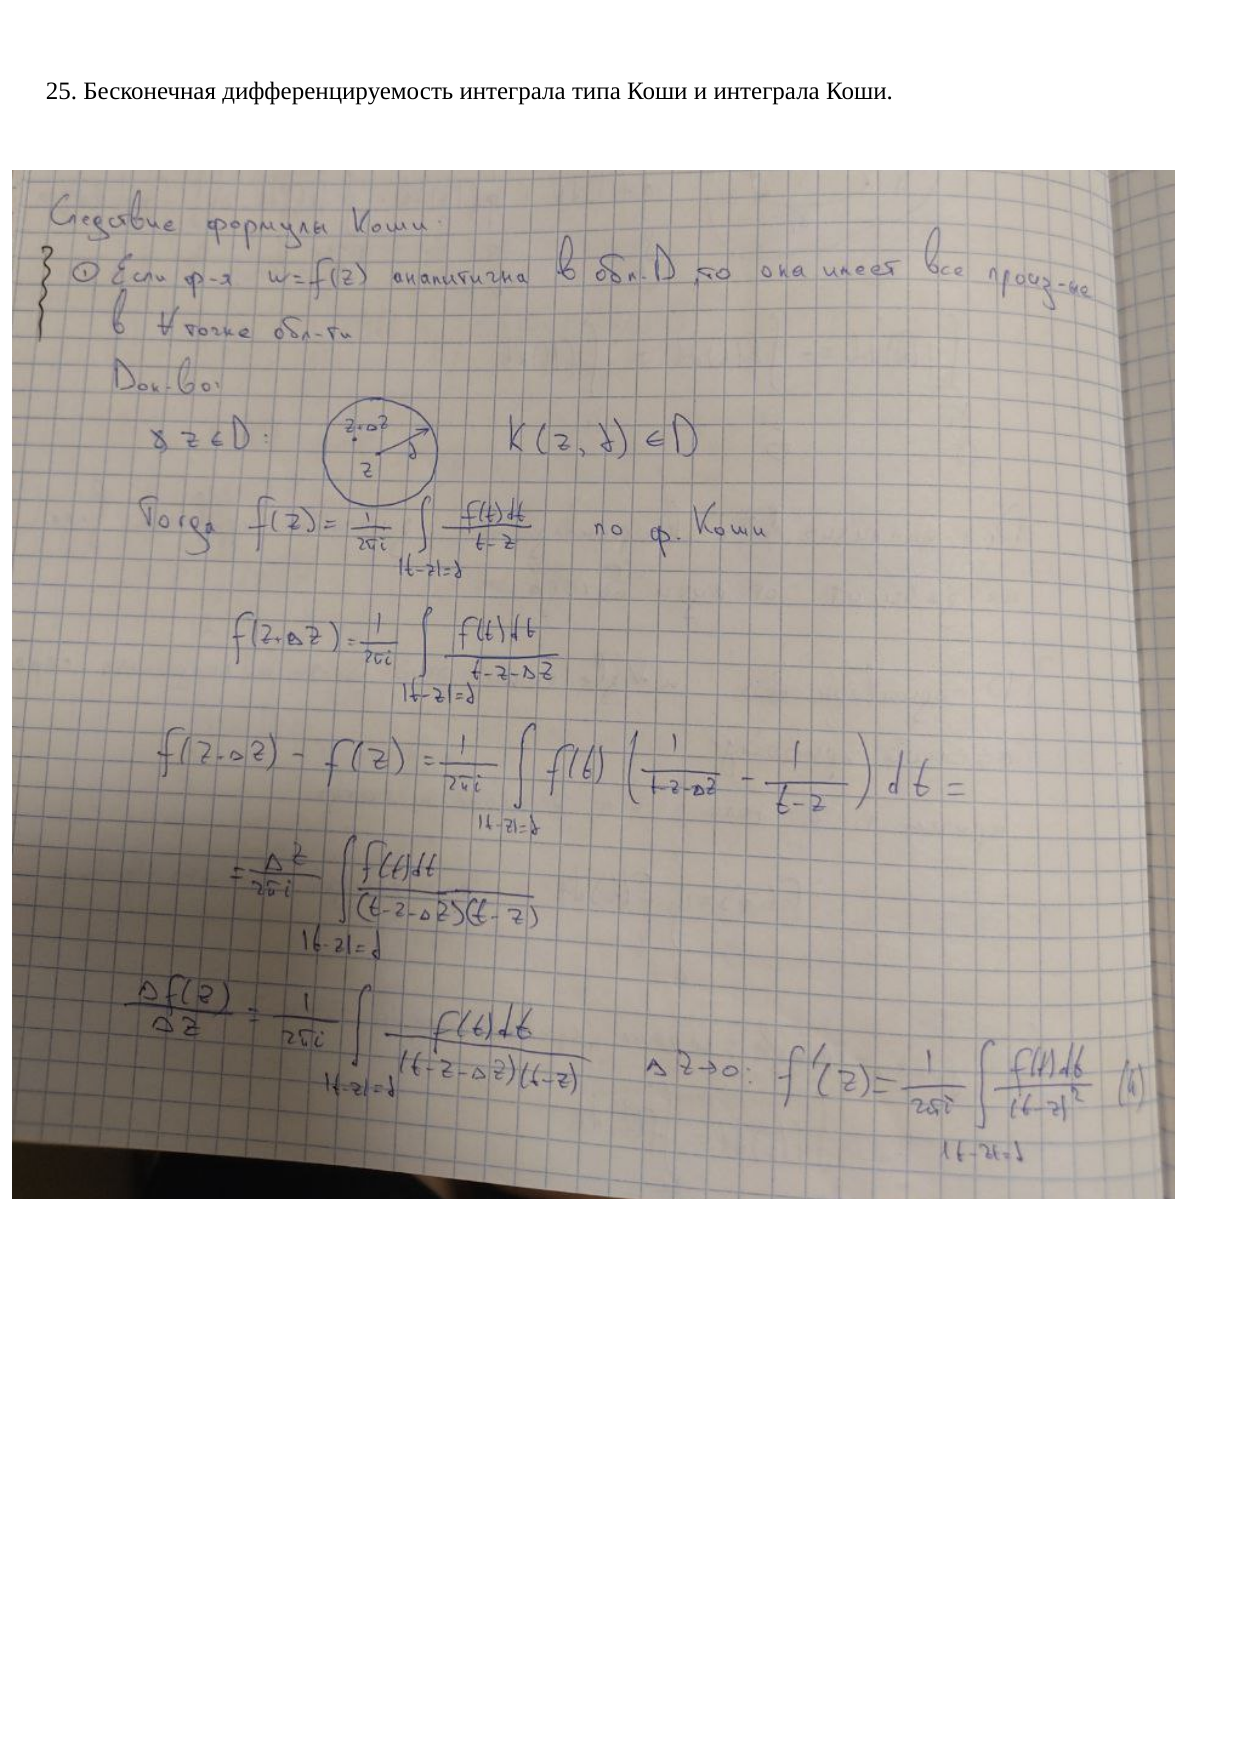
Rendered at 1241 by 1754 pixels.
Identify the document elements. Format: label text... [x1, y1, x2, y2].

text 25. Бесконечная дифференцируемость интеграла типа Коши и интеграла Коши. [46, 76, 1209, 105]
picture [12, 170, 1175, 1199]
